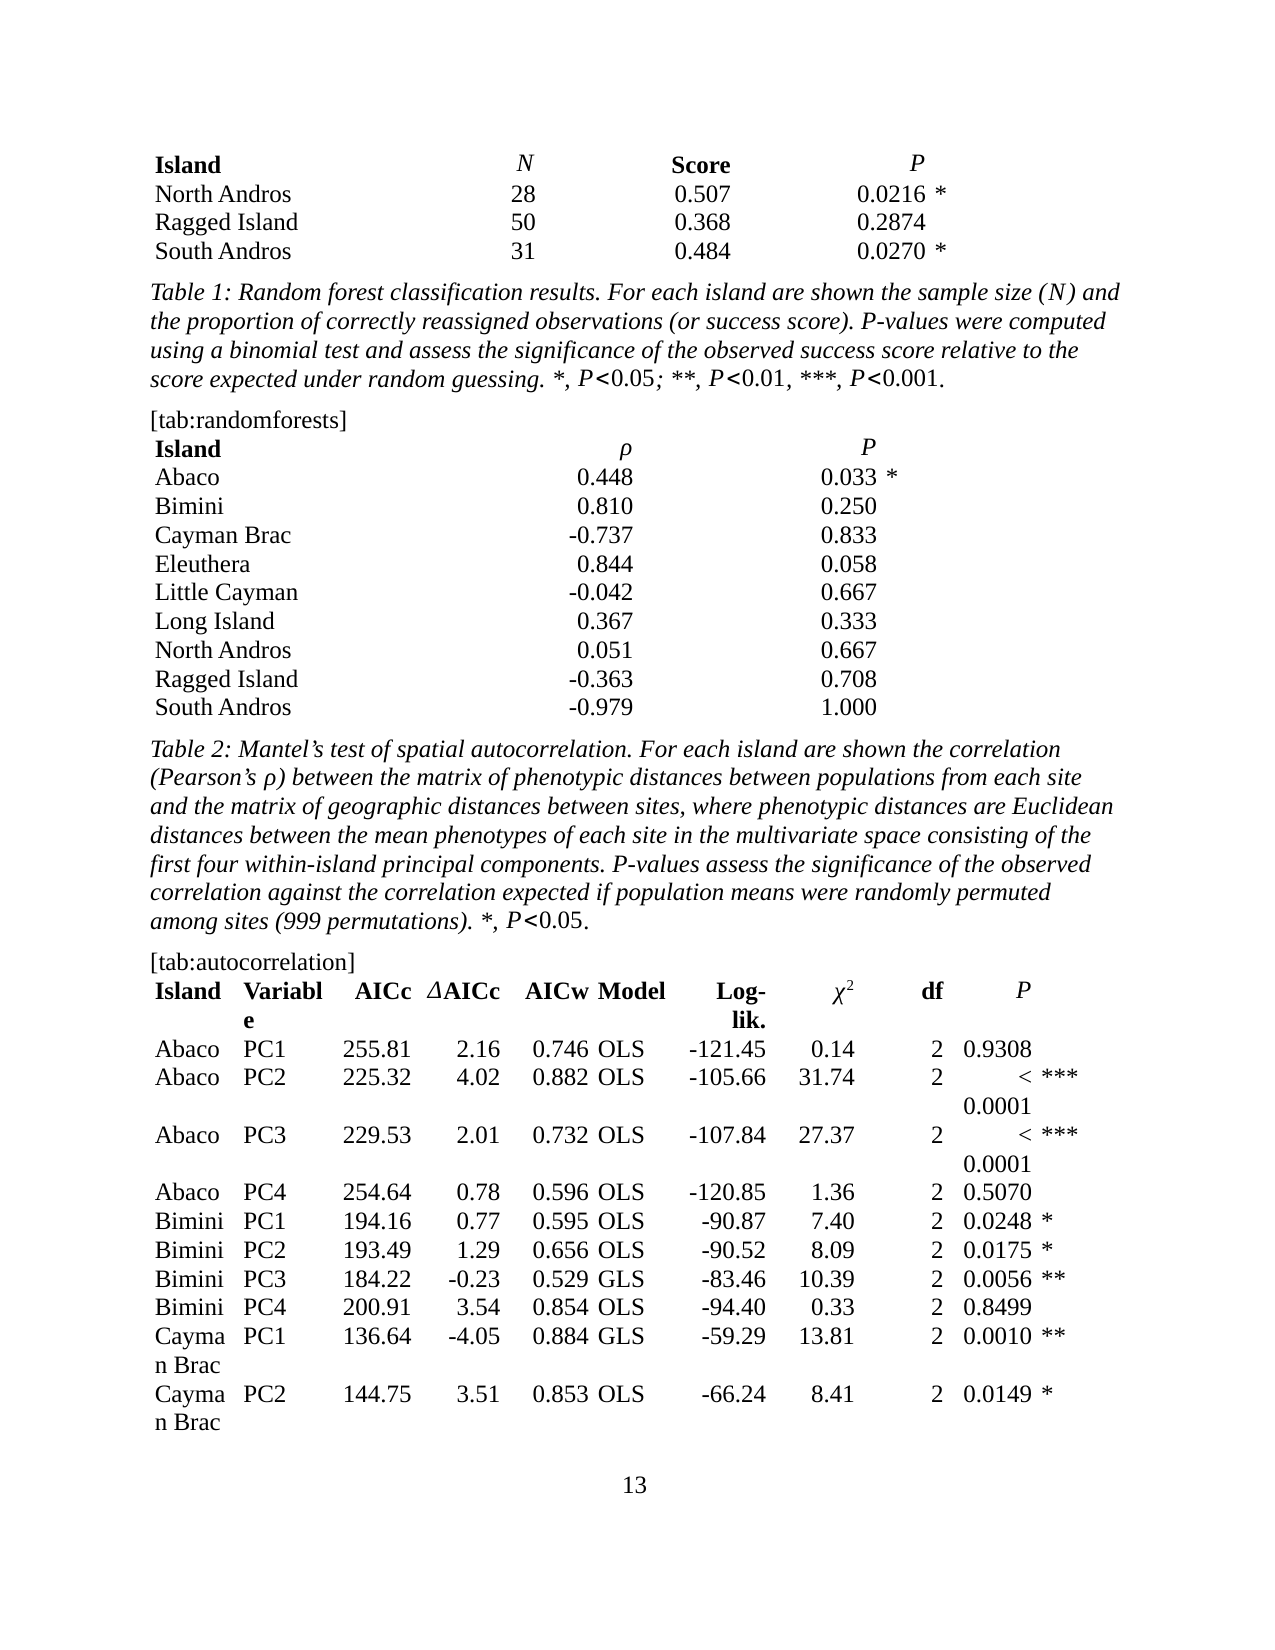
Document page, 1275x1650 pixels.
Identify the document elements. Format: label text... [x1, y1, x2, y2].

table_cell 13.81 [770, 1321, 859, 1379]
table_cell 0.529 [505, 1264, 593, 1292]
table_cell 0.051 [394, 635, 637, 664]
table_cell Bimini [150, 1293, 238, 1321]
table_cell -90.87 [682, 1206, 770, 1235]
table_cell PC2 [239, 1379, 327, 1436]
table_cell 0.2874 [735, 208, 930, 236]
table_cell 0.833 [638, 520, 881, 549]
table_cell Bimini [150, 491, 394, 520]
table_cell ** [1036, 1264, 1125, 1292]
table_cell [881, 578, 1125, 606]
table_cell PC4 [239, 1293, 327, 1321]
table_cell -120.85 [682, 1178, 770, 1206]
table_cell Bimini [150, 1264, 238, 1292]
table_cell 28 [345, 179, 540, 207]
table_cell 0.14 [770, 1034, 859, 1062]
table_cell 0.667 [638, 578, 881, 606]
table_cell [1036, 1293, 1125, 1321]
table_cell 0.5070 [948, 1178, 1036, 1206]
table_cell 3.54 [416, 1293, 504, 1321]
table_header AICc [327, 976, 416, 1034]
table_cell South Andros [150, 693, 394, 721]
table_cell OLS [593, 1063, 682, 1120]
table_cell 2 [859, 1321, 948, 1379]
table_cell *** [1036, 1120, 1125, 1177]
table_cell [881, 635, 1125, 664]
table_cell 0.595 [505, 1206, 593, 1235]
table_cell OLS [593, 1235, 682, 1264]
table_cell 184.22 [327, 1264, 416, 1292]
table_cell OLS [593, 1178, 682, 1206]
table_cell 0.0270 [735, 236, 930, 265]
table_cell * [1036, 1235, 1125, 1264]
table_cell 225.32 [327, 1063, 416, 1120]
table_cell 229.53 [327, 1120, 416, 1177]
table_cell * [930, 236, 1125, 265]
table_cell 0.8499 [948, 1293, 1036, 1321]
table_cell 2 [859, 1206, 948, 1235]
table_cell Cayman Brac [150, 1321, 238, 1379]
table_cell 0.732 [505, 1120, 593, 1177]
table_cell Abaco [150, 1178, 238, 1206]
table_cell Abaco [150, 1063, 238, 1120]
table_cell 50 [345, 208, 540, 236]
table_cell -105.66 [682, 1063, 770, 1120]
table_cell [881, 606, 1125, 635]
table_cell 2 [859, 1293, 948, 1321]
table_cell 144.75 [327, 1379, 416, 1436]
table_cell < 0.0001 [948, 1063, 1036, 1120]
table_cell Cayman Brac [150, 1379, 238, 1436]
table_cell 31.74 [770, 1063, 859, 1120]
table_header [735, 150, 930, 179]
table_cell 1.000 [638, 693, 881, 721]
table_cell 0.708 [638, 664, 881, 692]
table_cell 194.16 [327, 1206, 416, 1235]
table_cell PC3 [239, 1264, 327, 1292]
table_cell 0.367 [394, 606, 637, 635]
table_cell Ragged Island [150, 208, 345, 236]
table_cell -0.23 [416, 1264, 504, 1292]
table_cell PC2 [239, 1063, 327, 1120]
table_cell 0.0010 [948, 1321, 1036, 1379]
table_cell 0.0175 [948, 1235, 1036, 1264]
table_cell 4.02 [416, 1063, 504, 1120]
table_header Island [150, 150, 345, 179]
table_cell 0.0149 [948, 1379, 1036, 1436]
table_header [948, 976, 1036, 1034]
table_cell OLS [593, 1034, 682, 1062]
table_cell 0.746 [505, 1034, 593, 1062]
table_cell 0.0056 [948, 1264, 1036, 1292]
table_cell Little Cayman [150, 578, 394, 606]
table_cell < 0.0001 [948, 1120, 1036, 1177]
table_cell 0.250 [638, 491, 881, 520]
table_cell Long Island [150, 606, 394, 635]
table_cell Bimini [150, 1206, 238, 1235]
table_cell [1036, 1178, 1125, 1206]
table_cell 0.78 [416, 1178, 504, 1206]
table_cell -66.24 [682, 1379, 770, 1436]
table_cell * [1036, 1379, 1125, 1436]
table_cell 0.77 [416, 1206, 504, 1235]
table_cell Eleuthera [150, 549, 394, 577]
table_cell 0.656 [505, 1235, 593, 1264]
table_cell 0.844 [394, 549, 637, 577]
table_cell Ragged Island [150, 664, 394, 692]
table_cell 0.033 [638, 463, 881, 491]
table_cell 2 [859, 1063, 948, 1120]
table_cell 31 [345, 236, 540, 265]
table_cell ** [1036, 1321, 1125, 1379]
table_cell PC1 [239, 1206, 327, 1235]
table_cell GLS [593, 1321, 682, 1379]
table_cell [1036, 1034, 1125, 1062]
table_cell South Andros [150, 236, 345, 265]
table_cell 2 [859, 1034, 948, 1062]
table_cell PC3 [239, 1120, 327, 1177]
table_cell 193.49 [327, 1235, 416, 1264]
table_cell [881, 693, 1125, 721]
table_cell -59.29 [682, 1321, 770, 1379]
table_cell [881, 520, 1125, 549]
table_header [345, 150, 540, 179]
table_cell 0.667 [638, 635, 881, 664]
table_cell -107.84 [682, 1120, 770, 1177]
table_cell 0.058 [638, 549, 881, 577]
table_cell Abaco [150, 1120, 238, 1177]
table_header [1036, 976, 1125, 1034]
table_cell 2.01 [416, 1120, 504, 1177]
table_cell Cayman Brac [150, 520, 394, 549]
table_cell North Andros [150, 635, 394, 664]
table_cell 7.40 [770, 1206, 859, 1235]
table_cell 0.0216 [735, 179, 930, 207]
text [tab:autocorrelation] [150, 947, 1125, 976]
table_header df [859, 976, 948, 1034]
table_cell OLS [593, 1120, 682, 1177]
table_cell 0.884 [505, 1321, 593, 1379]
table_cell 2.16 [416, 1034, 504, 1062]
table_cell 2 [859, 1120, 948, 1177]
table_cell * [1036, 1206, 1125, 1235]
table_header Island [150, 434, 394, 462]
table_cell -0.042 [394, 578, 637, 606]
table_cell 2 [859, 1264, 948, 1292]
table_cell 0.853 [505, 1379, 593, 1436]
table_cell 0.810 [394, 491, 637, 520]
text Table 1: Random forest classification results. For each island are shown the sample size () and the proportion of correctly reassigned observations (or success score). P-values were computed using a binomial test and assess the significance of the observed success score relative to the score expected under random guessing. *, ; **, , ***, . [150, 277, 1125, 392]
table_cell 136.64 [327, 1321, 416, 1379]
table_cell -0.363 [394, 664, 637, 692]
table_cell OLS [593, 1206, 682, 1235]
table_cell OLS [593, 1379, 682, 1436]
table_cell * [881, 463, 1125, 491]
table_cell 0.368 [540, 208, 735, 236]
table_cell Abaco [150, 1034, 238, 1062]
table_cell [881, 549, 1125, 577]
table_cell 200.91 [327, 1293, 416, 1321]
table_cell 3.51 [416, 1379, 504, 1436]
table_cell 254.64 [327, 1178, 416, 1206]
table_cell 8.41 [770, 1379, 859, 1436]
table_cell PC1 [239, 1321, 327, 1379]
table_header AICw [505, 976, 593, 1034]
table_cell PC1 [239, 1034, 327, 1062]
table_header [881, 434, 1125, 462]
table_cell 0.854 [505, 1293, 593, 1321]
table_cell -121.45 [682, 1034, 770, 1062]
table_cell 8.09 [770, 1235, 859, 1264]
table_cell -4.05 [416, 1321, 504, 1379]
table_cell 27.37 [770, 1120, 859, 1177]
table_cell 0.33 [770, 1293, 859, 1321]
table_cell 0.0248 [948, 1206, 1036, 1235]
table_cell 2 [859, 1178, 948, 1206]
table_cell -94.40 [682, 1293, 770, 1321]
table_cell * [930, 179, 1125, 207]
table_cell PC4 [239, 1178, 327, 1206]
table_cell 0.333 [638, 606, 881, 635]
table_cell OLS [593, 1293, 682, 1321]
text Table 2: Mantel’s test of spatial autocorrelation. For each island are shown the correlation (Pearson’s ) between the matrix of phenotypic distances between populations from each site and the matrix of geographic distances between sites, where phenotypic distances are Euclidean distances between the mean phenotypes of each site in the multivariate space consisting of the first four within-island principal components. P-values assess the significance of the observed correlation against the correlation expected if population means were randomly permuted among sites (999 permutations). *, . [150, 734, 1125, 935]
table_header Island [150, 976, 238, 1034]
table_cell Bimini [150, 1235, 238, 1264]
table_cell [881, 491, 1125, 520]
table_cell 2 [859, 1379, 948, 1436]
table_header Model [593, 976, 682, 1034]
table_cell 10.39 [770, 1264, 859, 1292]
table_cell North Andros [150, 179, 345, 207]
table_cell -0.737 [394, 520, 637, 549]
table_cell Abaco [150, 463, 394, 491]
table_cell 0.484 [540, 236, 735, 265]
table_header Log-lik. [682, 976, 770, 1034]
table_cell 2 [859, 1235, 948, 1264]
table_header AICc [416, 976, 504, 1034]
table_cell GLS [593, 1264, 682, 1292]
table_cell [881, 664, 1125, 692]
table_header [394, 434, 637, 462]
table_cell 0.596 [505, 1178, 593, 1206]
table_cell [930, 208, 1125, 236]
table_header Score [540, 150, 735, 179]
table_cell 255.81 [327, 1034, 416, 1062]
table_cell 1.29 [416, 1235, 504, 1264]
table_cell PC2 [239, 1235, 327, 1264]
table_header Variable [239, 976, 327, 1034]
table_cell -0.979 [394, 693, 637, 721]
table_header [770, 976, 859, 1034]
table_cell 0.507 [540, 179, 735, 207]
table_cell 0.448 [394, 463, 637, 491]
table_cell 1.36 [770, 1178, 859, 1206]
table_cell -83.46 [682, 1264, 770, 1292]
table_cell *** [1036, 1063, 1125, 1120]
table_cell -90.52 [682, 1235, 770, 1264]
table_cell 0.882 [505, 1063, 593, 1120]
table_header [638, 434, 881, 462]
table_header [930, 150, 1125, 179]
text [tab:randomforests] [150, 405, 1125, 434]
table_cell 0.9308 [948, 1034, 1036, 1062]
